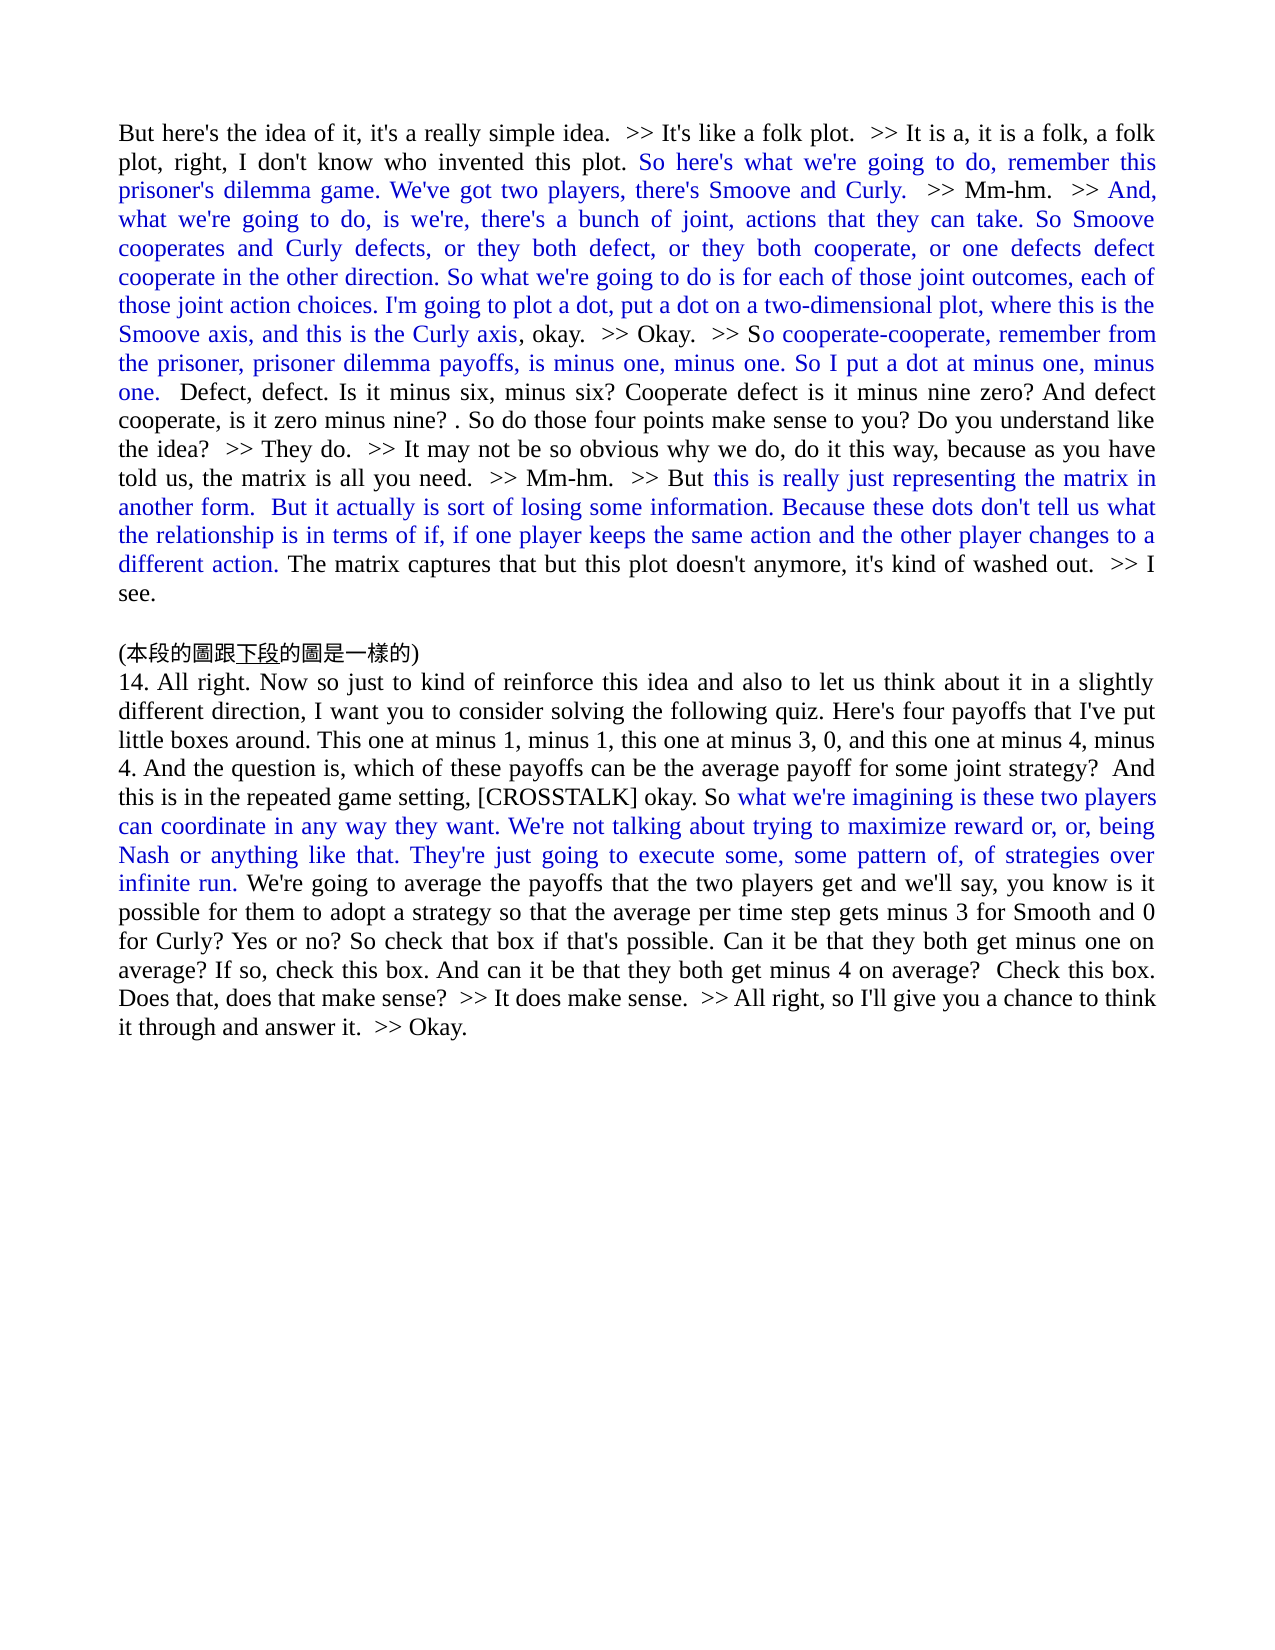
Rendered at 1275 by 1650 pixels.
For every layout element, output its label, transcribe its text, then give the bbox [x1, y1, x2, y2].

text (本段的圖跟下段的圖是一樣的) [118, 636, 1157, 667]
text 14. All right. Now so just to kind of reinforce this idea and also to let us think about it in a slightly different direction, I want you to consider solving the following quiz. Here's four payoffs that I've put little boxes around. This one at minus 1, minus 1, this one at minus 3, 0, and this one at minus 4, minus 4. And the question is, which of these payoffs can be the average payoff for some joint strategy? And this is in the repeated game setting, [CROSSTALK] okay. So what we're imagining is these two players can coordinate in any way they want. We're not talking about trying to maximize reward or, or, being Nash or anything like that. They're just going to execute some, some pattern of, of strategies over infinite run. We're going to average the payoffs that the two players get and we'll say, you know is it possible for them to adopt a strategy so that the average per time step gets minus 3 for Smooth and 0 for Curly? Yes or no? So check that box if that's possible. Can it be that they both get minus one on average? If so, check this box. And can it be that they both get minus 4 on average? Check this box. Does that, does that make sense? >> It does make sense. >> All right, so I'll give you a chance to think it through and answer it. >> Okay. [118, 667, 1157, 1041]
text But here's the idea of it, it's a really simple idea. >> It's like a folk plot. >> It is a, it is a folk, a folk plot, right, I don't know who invented this plot. So here's what we're going to do, remember this prisoner's dilemma game. We've got two players, there's Smoove and Curly. >> Mm-hm. >> And, what we're going to do, is we're, there's a bunch of joint, actions that they can take. So Smoove cooperates and Curly defects, or they both defect, or they both cooperate, or one defects defect cooperate in the other direction. So what we're going to do is for each of those joint outcomes, each of those joint action choices. I'm going to plot a dot, put a dot on a two-dimensional plot, where this is the Smoove axis, and this is the Curly axis, okay. >> Okay. >> So cooperate-cooperate, remember from the prisoner, prisoner dilemma payoffs, is minus one, minus one. So I put a dot at minus one, minus one. Defect, defect. Is it minus six, minus six? Cooperate defect is it minus nine zero? And defect cooperate, is it zero minus nine? . So do those four points make sense to you? Do you understand like the idea? >> They do. >> It may not be so obvious why we do, do it this way, because as you have told us, the matrix is all you need. >> Mm-hm. >> But this is really just representing the matrix in another form. But it actually is sort of losing some information. Because these dots don't tell us what the relationship is in terms of if, if one player keeps the same action and the other player changes to a different action. The matrix captures that but this plot doesn't anymore, it's kind of washed out. >> I see. [118, 118, 1157, 607]
